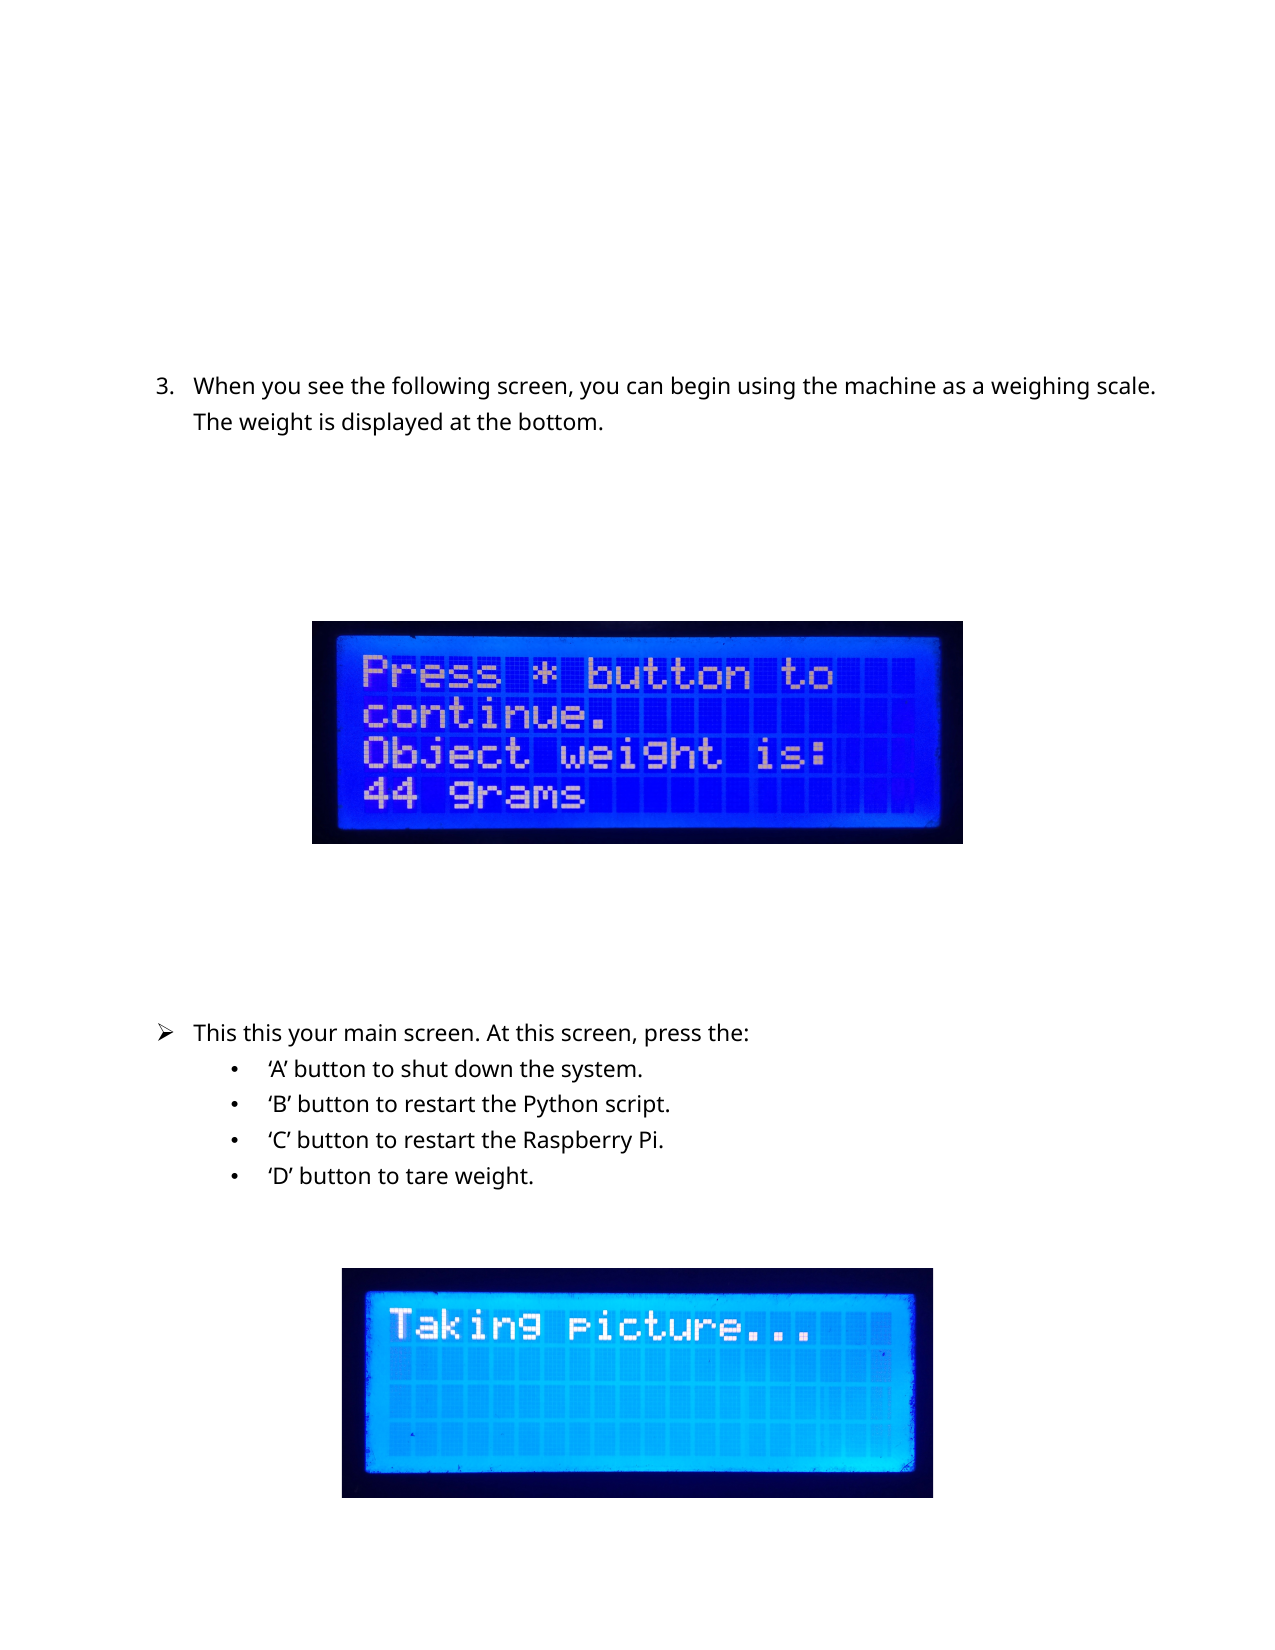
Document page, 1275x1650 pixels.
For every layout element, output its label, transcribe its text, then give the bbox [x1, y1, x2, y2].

list ‘B’ button to restart the Python script. [231, 1088, 1157, 1120]
picture [312, 621, 963, 844]
list ‘A’ button to shut down the system. [231, 1052, 1157, 1084]
picture [341, 1268, 934, 1498]
list ‘C’ button to restart the Raspberry Pi. [231, 1124, 1157, 1156]
list When you see the following screen, you can begin using the machine as a weighing scale. The weight is displayed at the bottom. [156, 370, 1157, 437]
list This this your main screen. At this screen, press the: [156, 1017, 1157, 1048]
list ‘D’ button to tare weight. [231, 1160, 1157, 1192]
